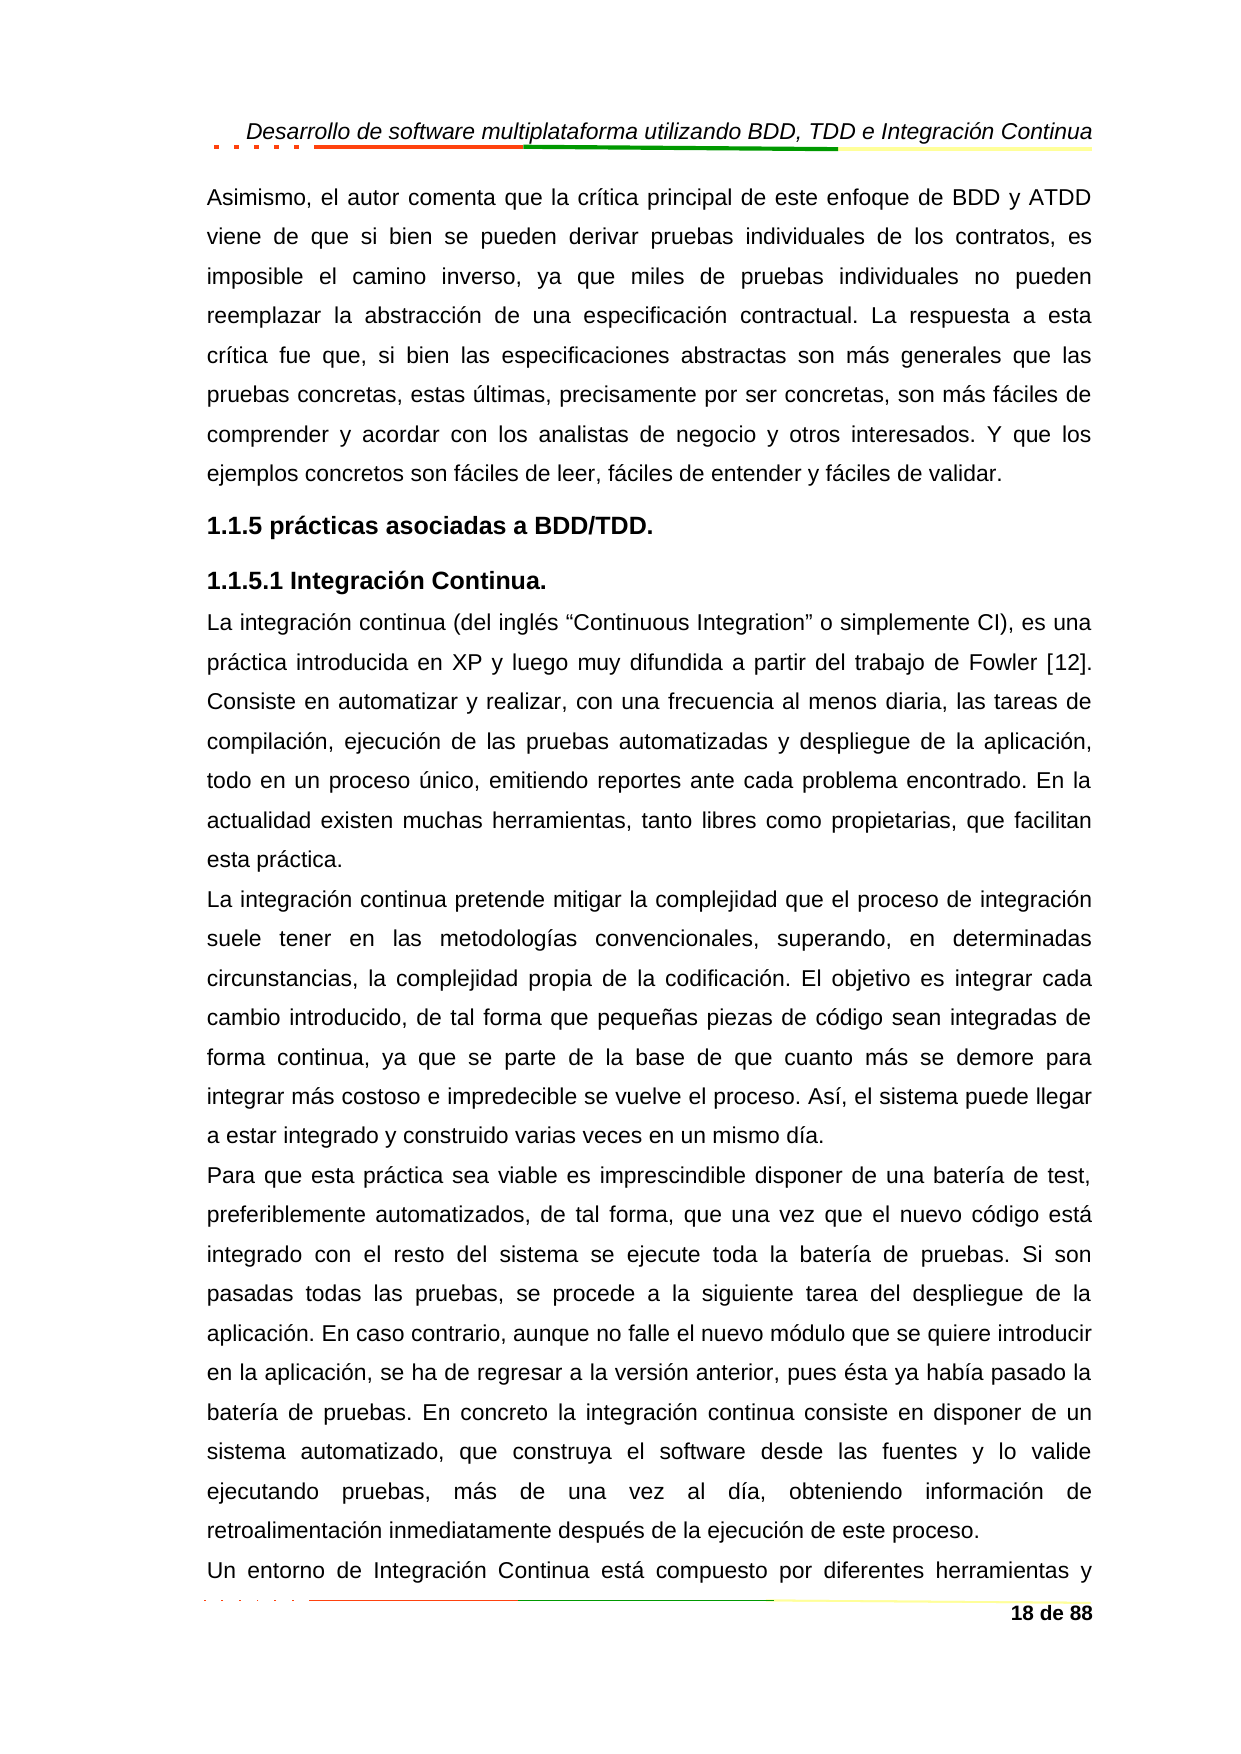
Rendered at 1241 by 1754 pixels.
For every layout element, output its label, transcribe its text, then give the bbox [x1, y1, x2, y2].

text La integración continua pretende mitigar la complejidad que el proceso de integración suele tener en las metodologías convencionales, superando, en determinadas circunstancias, la complejidad propia de la codificación. El objetivo es integrar cada cambio introducido, de tal forma que pequeñas piezas de código sean integradas de forma continua, ya que se parte de la base de que cuanto más se demore para integrar más costoso e impredecible se vuelve el proceso. Así, el sistema puede llegar a estar integrado y construido varias veces en un mismo día. [207, 886, 1093, 1149]
text Un entorno de Integración Continua está compuesto por diferentes herramientas y [207, 1557, 1093, 1583]
text 1.1.5.1 Integración Continua. [207, 566, 1093, 595]
text 1.1.5 prácticas asociadas a BDD/TDD. [207, 511, 1093, 540]
text Para que esta práctica sea viable es imprescindible disponer de una batería de test, preferiblemente automatizados, de tal forma, que una vez que el nuevo código está integrado con el resto del sistema se ejecute toda la batería de pruebas. Si son pasadas todas las pruebas, se procede a la siguiente tarea del despliegue de la aplicación. En caso contrario, aunque no falle el nuevo módulo que se quiere introducir en la aplicación, se ha de regresar a la versión anterior, pues ésta ya había pasado la batería de pruebas. En concreto la integración continua consiste en disponer de un sistema automatizado, que construya el software desde las fuentes y lo valide ejecutando pruebas, más de una vez al día, obteniendo información de retroalimentación inmediatamente después de la ejecución de este proceso. [207, 1162, 1093, 1544]
text Asimismo, el autor comenta que la crítica principal de este enfoque de BDD y ATDD viene de que si bien se pueden derivar pruebas individuales de los contratos, es imposible el camino inverso, ya que miles de pruebas individuales no pueden reemplazar la abstracción de una especificación contractual. La respuesta a esta crítica fue que, si bien las especificaciones abstractas son más generales que las pruebas concretas, estas últimas, precisamente por ser concretas, son más fáciles de comprender y acordar con los analistas de negocio y otros interesados. Y que los ejemplos concretos son fáciles de leer, fáciles de entender y fáciles de validar. [207, 184, 1093, 486]
text La integración continua (del inglés “Continuous Integration” o simplemente CI), es una práctica introducida en XP y luego muy difundida a partir del trabajo de Fowler [12]. Consiste en automatizar y realizar, con una frecuencia al menos diaria, las tareas de compilación, ejecución de las pruebas automatizadas y despliegue de la aplicación, todo en un proceso único, emitiendo reportes ante cada problema encontrado. En la actualidad existen muchas herramientas, tanto libres como propietarias, que facilitan esta práctica. [207, 609, 1093, 872]
